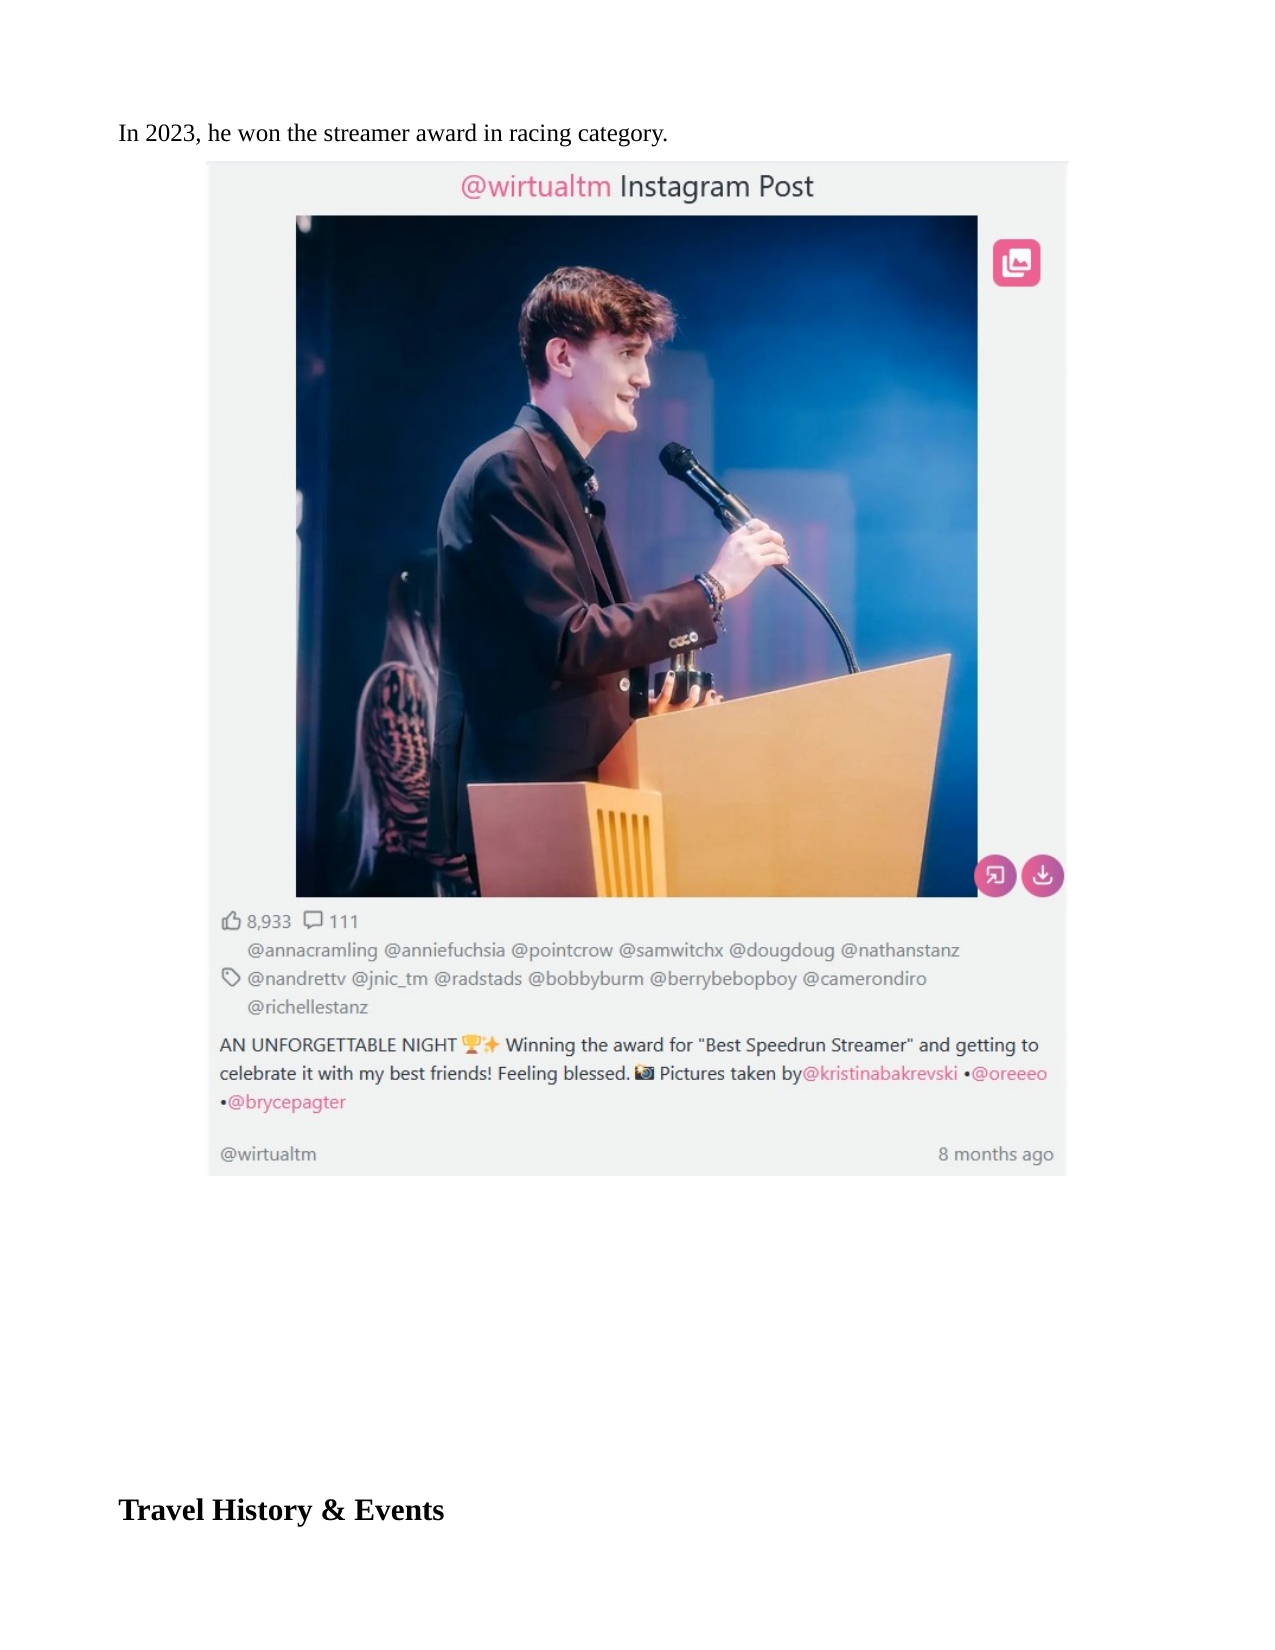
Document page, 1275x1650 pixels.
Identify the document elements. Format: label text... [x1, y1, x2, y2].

text Travel History & Events [118, 1492, 1157, 1527]
picture [206, 161, 1069, 1176]
text In 2023, he won the streamer award in racing category. [118, 118, 1157, 147]
